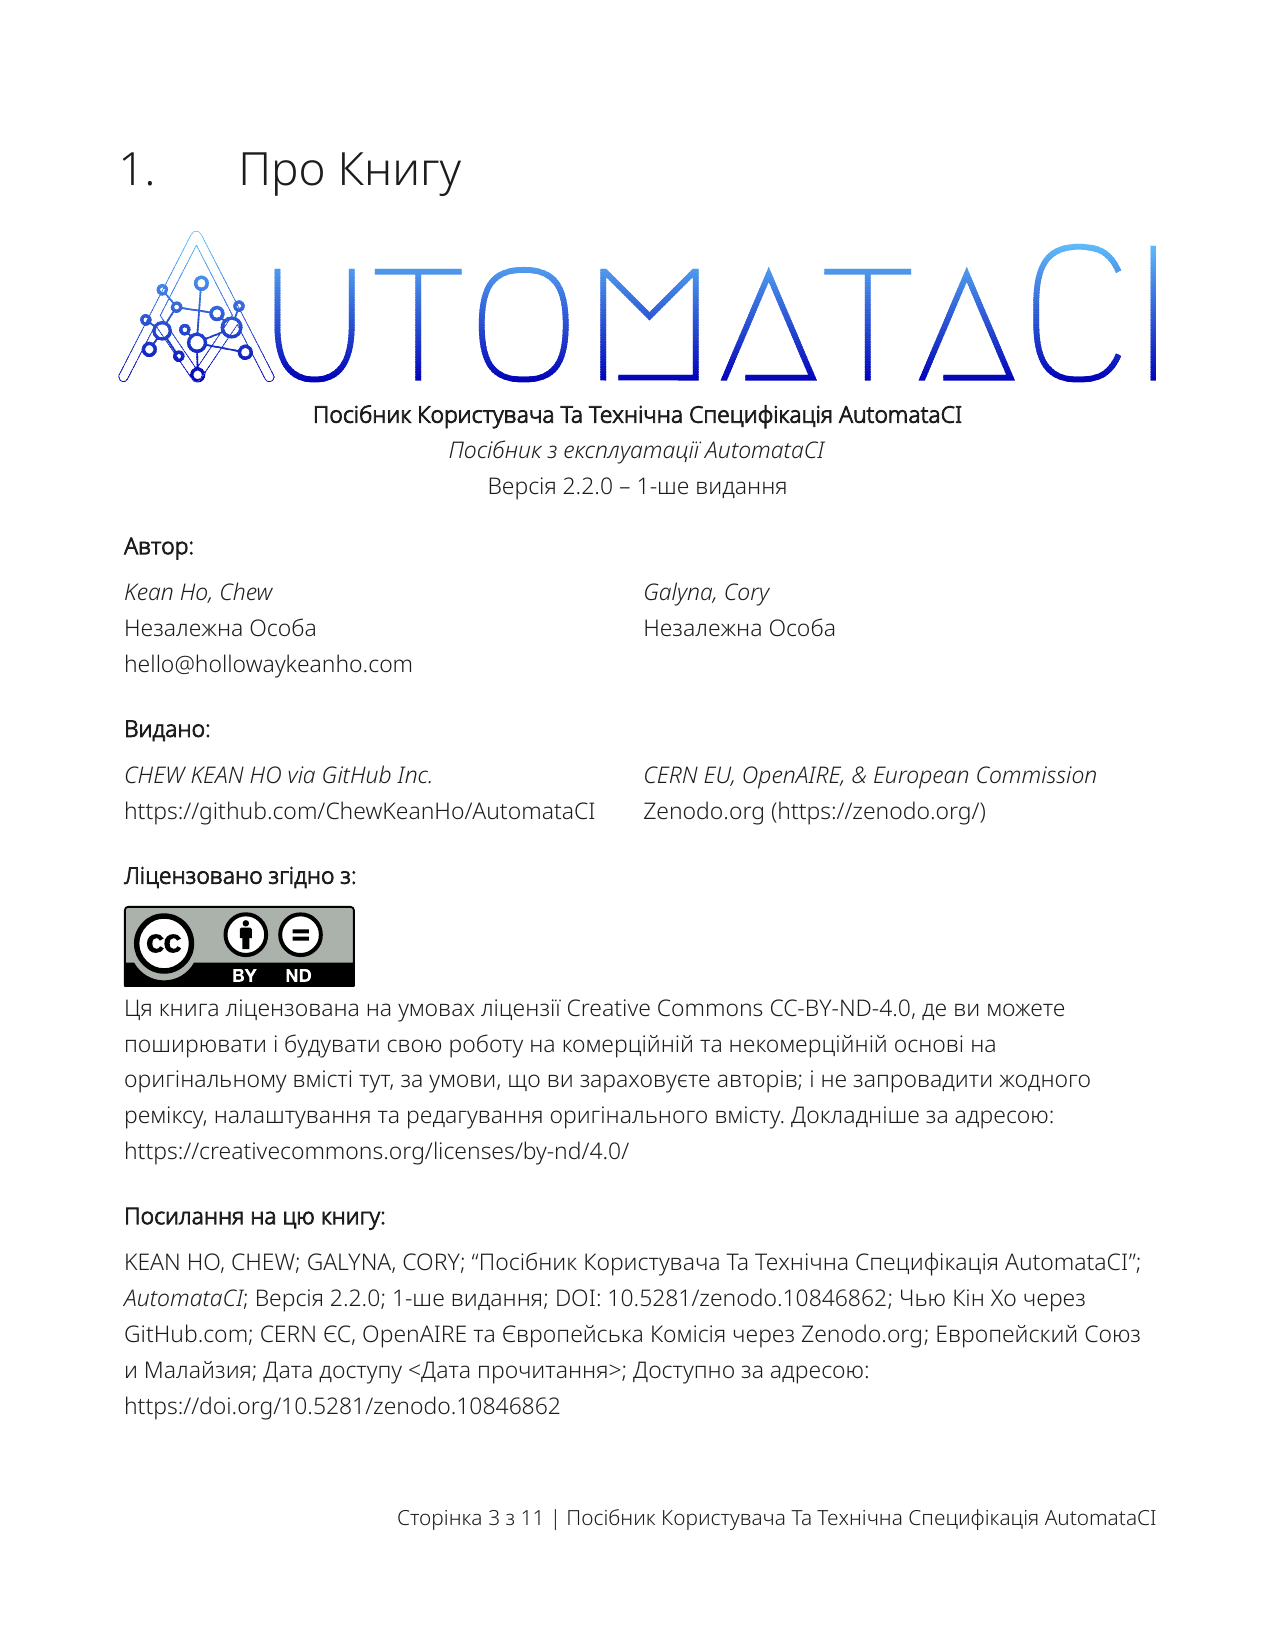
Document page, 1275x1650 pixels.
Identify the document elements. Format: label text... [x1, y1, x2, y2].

table_cell CERN EU, OpenAIRE, & European Commission Zenodo.org (https://zenodo.org/) [638, 753, 1157, 836]
table_cell Автор: [118, 524, 1157, 570]
table_header [118, 506, 1157, 524]
table_cell [118, 836, 1157, 853]
subtitle Про Книгу [118, 136, 1157, 198]
text Посібник з експлуатації AutomataCI [118, 434, 1157, 465]
table_cell Посилання на цю книгу: [118, 1194, 1157, 1241]
table_cell Видано: [118, 707, 1157, 753]
table_cell KEAN HO, CHEW; GALYNA, CORY; “Посібник Користувача Та Технічна Специфікація AutomataCI”; AutomataCI; Версія 2.2.0; 1-ше видання; DOI: 10.5281/zenodo.10846862; Чью Кін Хо через GitHub.com; CERN ЄС, OpenAIRE та Європейська Комісія через Zenodo.org; Европейский Союз и Малайзия; Дата доступу <Дата прочитання>; Доступно за адресою: https://doi.org/10.5281/zenodo.10846862 [118, 1241, 1157, 1438]
table_cell Kean Ho, Chew Незалежна Особа hello@hollowaykeanho.com [118, 570, 637, 689]
table_cell Galyna, Cory Незалежна Особа [638, 570, 1157, 689]
table_cell Ця книга ліцензована на умовах ліцензії Creative Commons CC-BY-ND-4.0, де ви можете поширювати і будувати свою роботу на комерційній та некомерційній основі на оригінальному вмісті тут, за умови, що ви зараховуєте авторів; і не запровадити жодного реміксу, налаштування та редагування оригінального вмісту. Докладніше за адресою: https://creativecommons.org/licenses/by-nd/4.0/ [118, 900, 1157, 1176]
table_cell [118, 689, 1157, 707]
text Посібник Користувача Та Технічна Специфікація AutomataCI [118, 398, 1157, 429]
table_cell [118, 1176, 1157, 1194]
table_cell Ліцензовано згідно з: [118, 854, 1157, 900]
table_cell CHEW KEAN HO via GitHub Inc. https://github.com/ChewKeanHo/AutomataCI [118, 753, 637, 836]
text Версія 2.2.0 – 1-ше видання [118, 470, 1157, 501]
